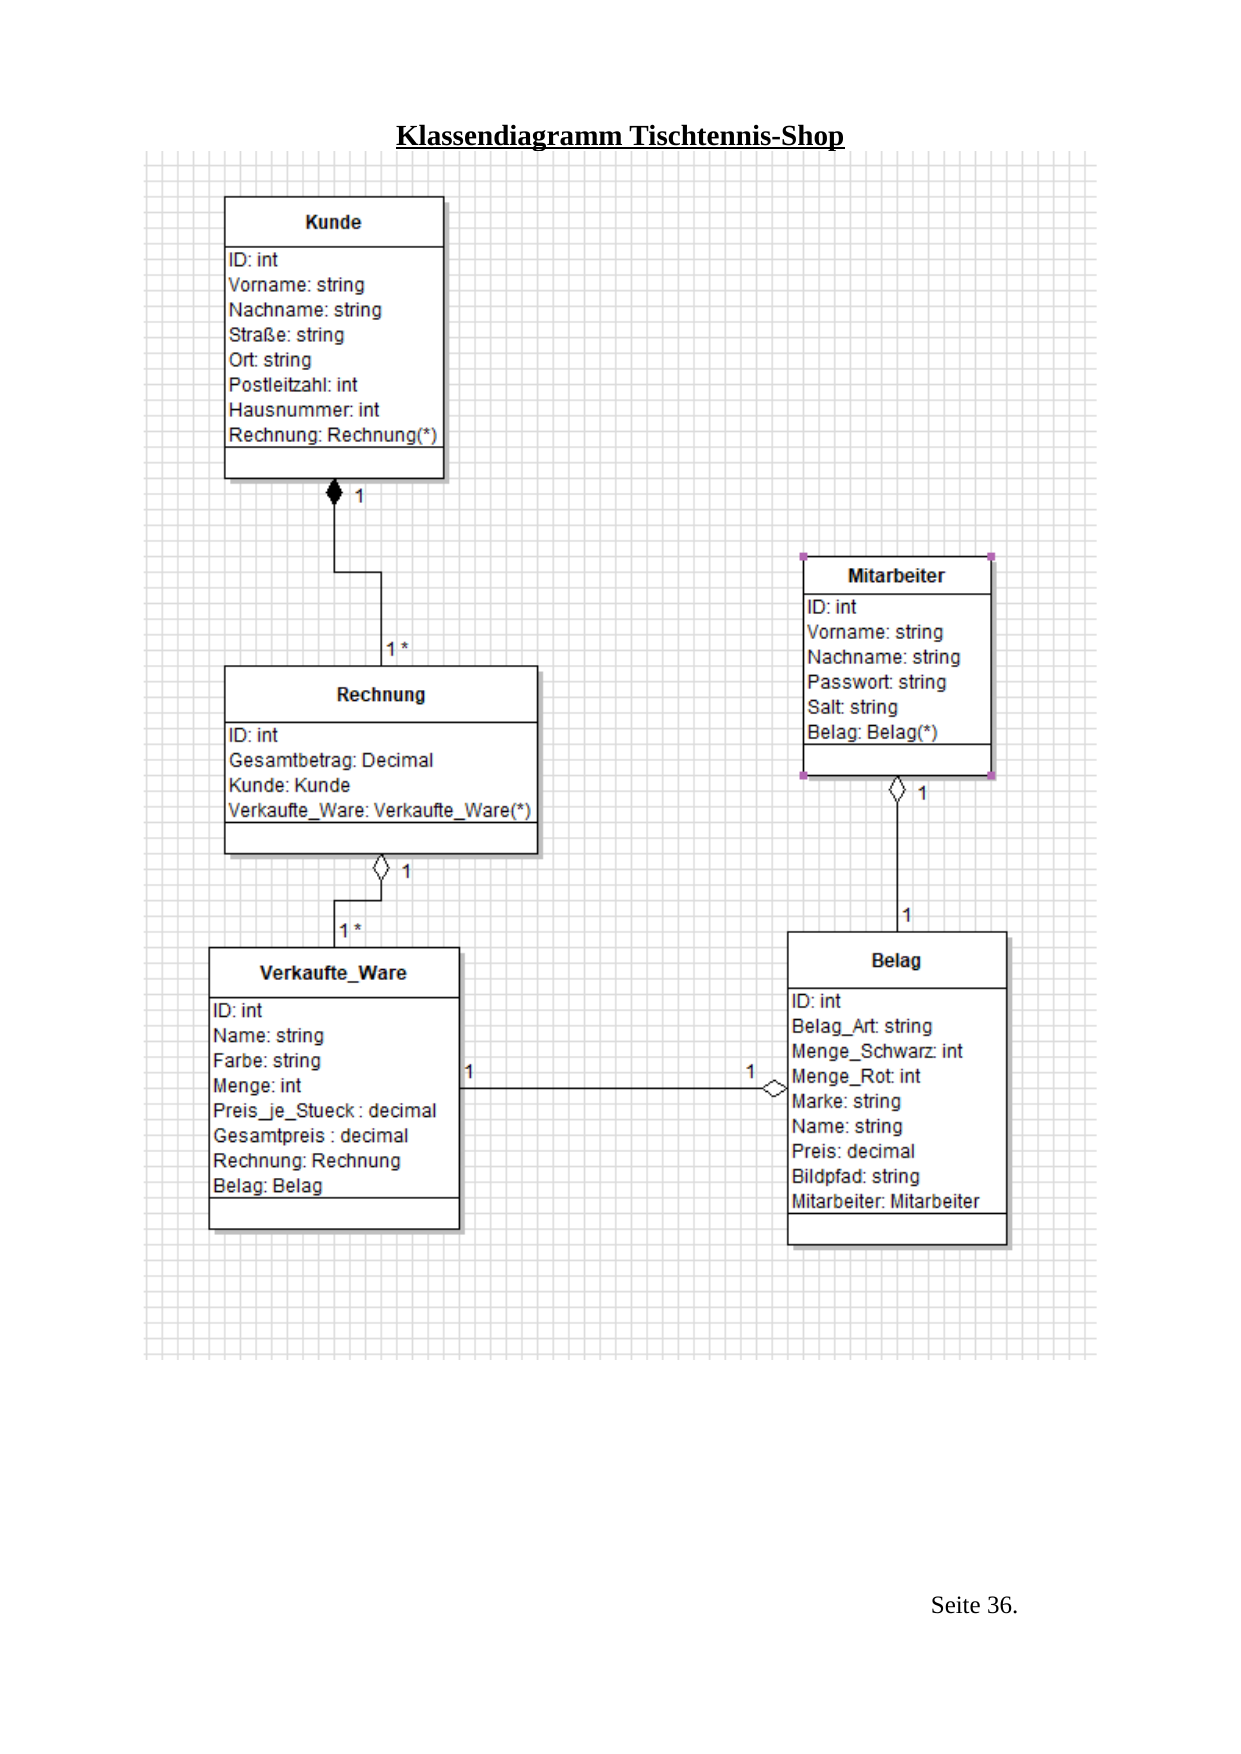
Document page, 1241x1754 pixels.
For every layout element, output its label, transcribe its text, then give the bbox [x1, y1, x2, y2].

text Klassendiagramm Tischtennis-Shop [118, 118, 1122, 152]
picture [143, 151, 1097, 1360]
text Seite 36. [118, 1590, 1122, 1618]
